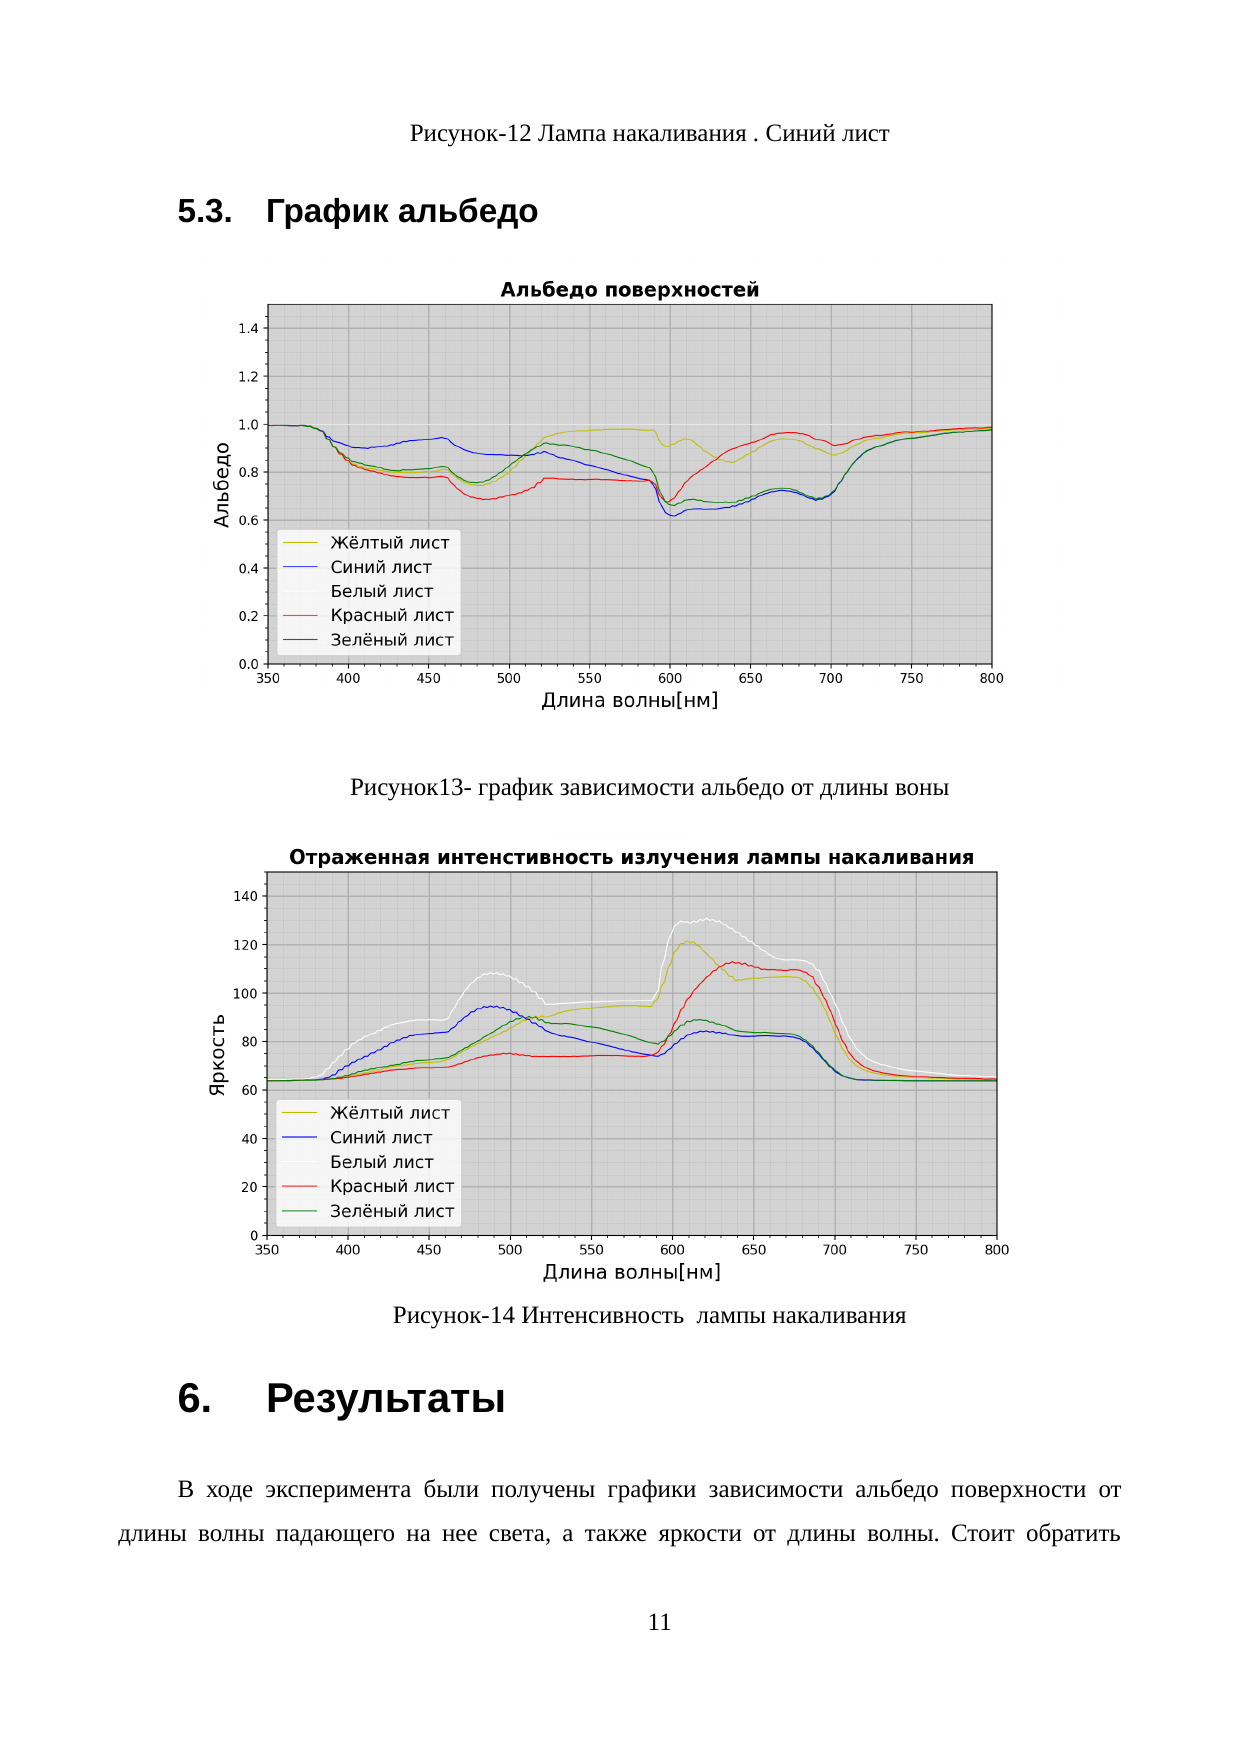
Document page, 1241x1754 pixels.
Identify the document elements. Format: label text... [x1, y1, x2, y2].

picture [149, 815, 1091, 1287]
subtitle График альбедо [118, 191, 1122, 229]
text Рисунок-14 Интенсивность лампы накаливания [118, 858, 1122, 1329]
picture [151, 248, 1085, 715]
text Рисунок-12 Лампа накаливания . Синий лист [118, 118, 1122, 147]
text Рисунок13- график зависимости альбедо от длины воны [118, 772, 1122, 801]
subtitle Результаты [118, 1373, 1122, 1421]
text В ходе эксперимента были получены графики зависимости альбедо поверхности от длины волны падающего на нее света, а также яркости от длины волны. Стоит обратить [118, 1474, 1122, 1546]
